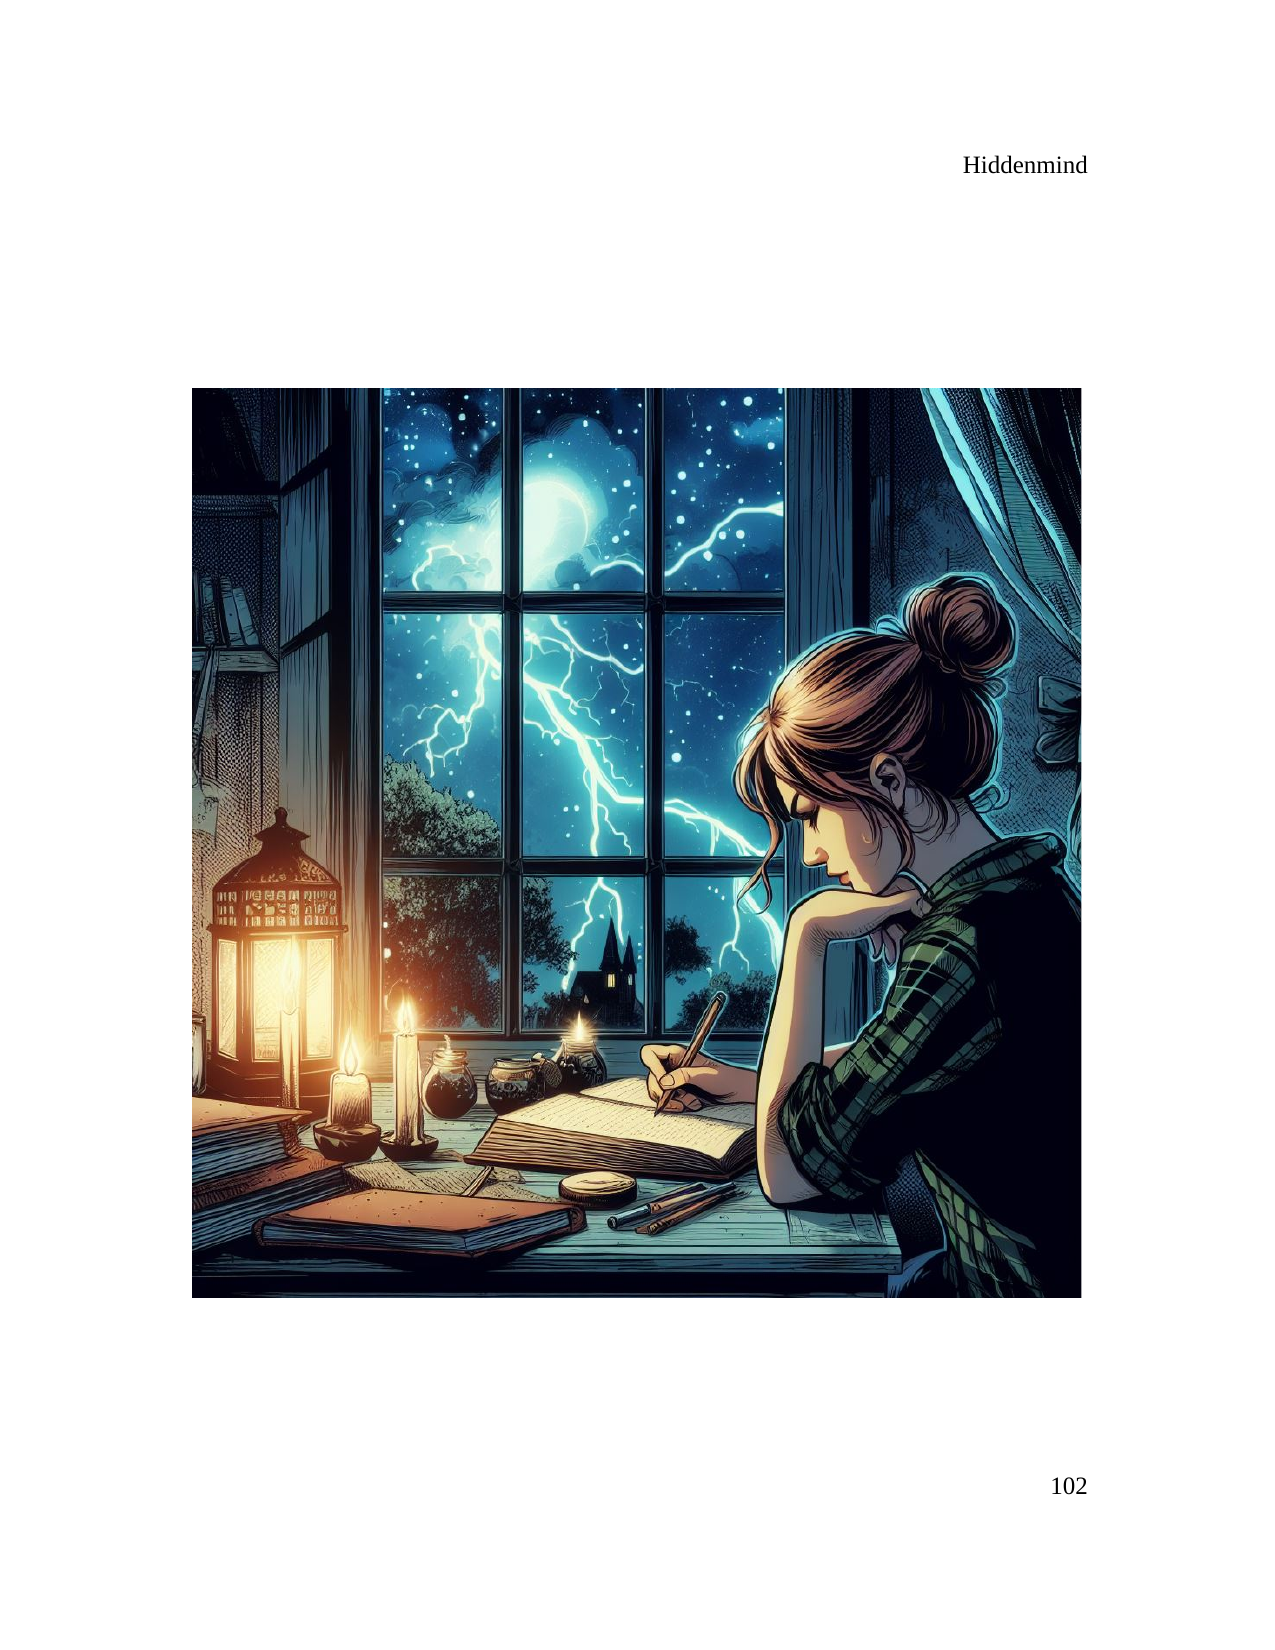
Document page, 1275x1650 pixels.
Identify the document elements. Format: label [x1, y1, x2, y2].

picture [192, 388, 1082, 1298]
